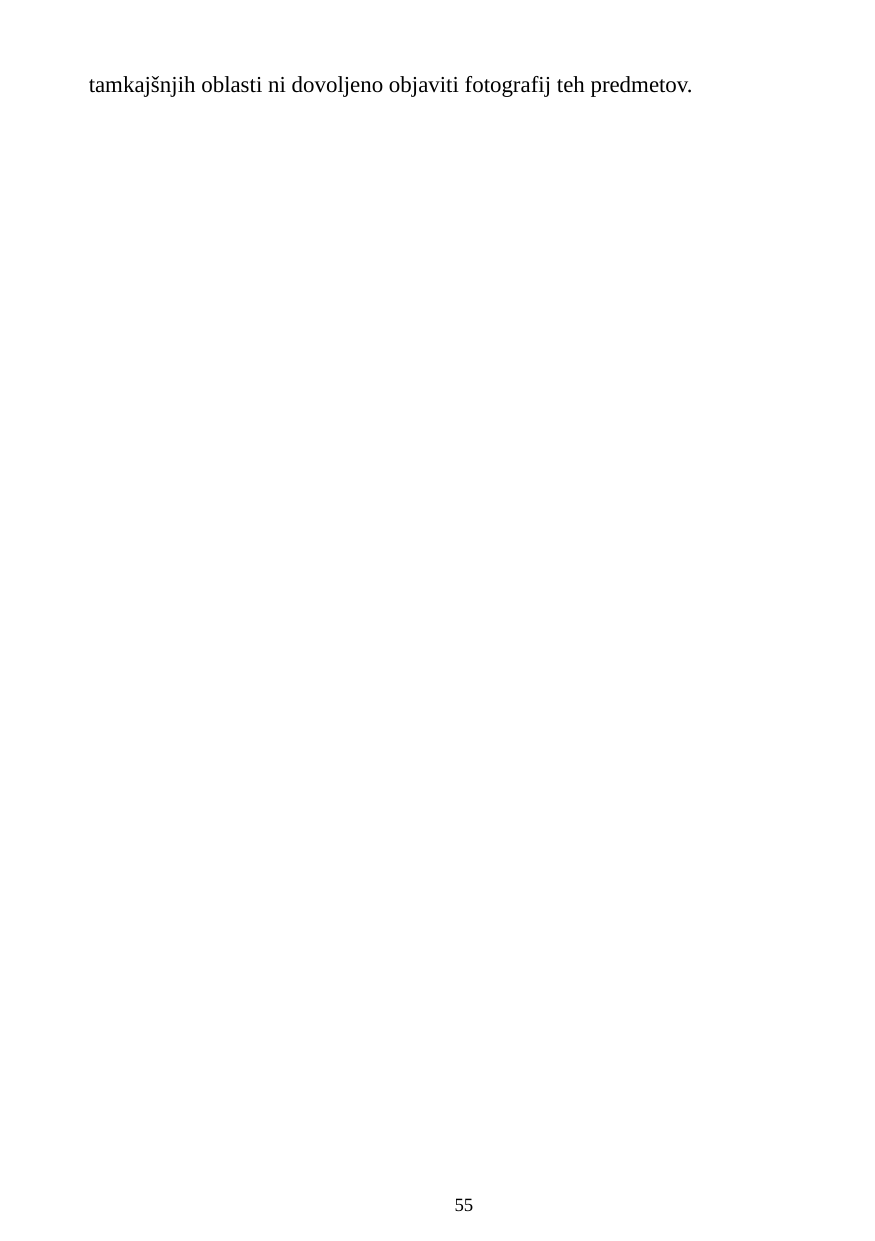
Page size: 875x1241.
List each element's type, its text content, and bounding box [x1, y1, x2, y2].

text tamkajšnjih oblasti ni dovoljeno objaviti fotografij teh predmetov. [88, 71, 839, 97]
